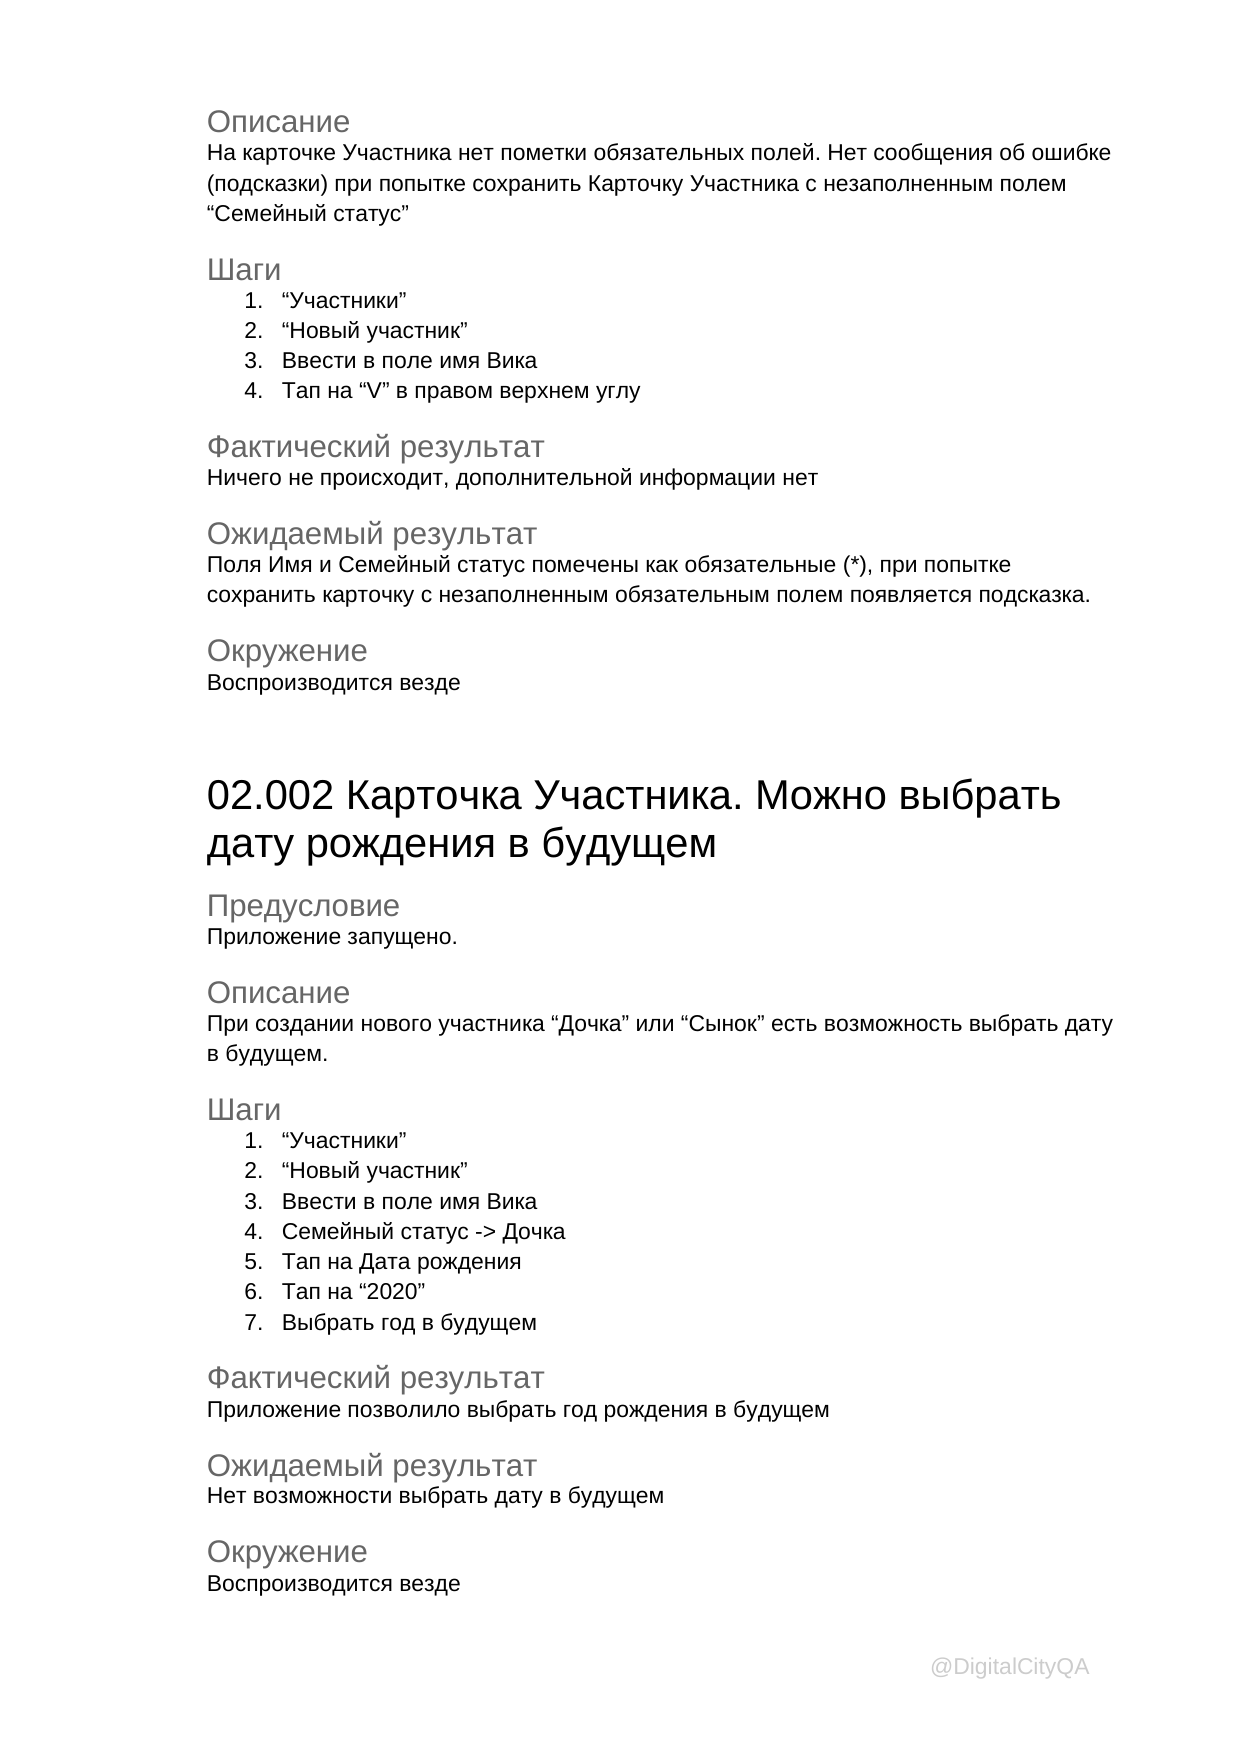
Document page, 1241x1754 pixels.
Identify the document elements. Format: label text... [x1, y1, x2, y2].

list Ввести в поле имя Вика [244, 1188, 1122, 1214]
subtitle 02.002 Карточка Участника. Можно выбрать дату рождения в будущем [207, 771, 1122, 866]
text Приложение запущено. [207, 923, 1122, 949]
text На карточке Участника нет пометки обязательных полей. Нет сообщения об ошибке (подсказки) при попытке сохранить Карточку Участника с незаполненным полем “Семейный статус” [207, 139, 1122, 226]
text Ничего не происходит, дополнительной информации нет [207, 464, 1122, 491]
list “Новый участник” [244, 1157, 1122, 1184]
list Тап на “V” в правом верхнем углу [244, 377, 1122, 404]
subtitle Окружение [207, 632, 1122, 668]
subtitle Ожидаемый результат [207, 515, 1122, 551]
subtitle Окружение [207, 1533, 1122, 1569]
list Ввести в поле имя Вика [244, 347, 1122, 373]
text Воспроизводится везде [207, 1569, 1122, 1596]
subtitle Ожидаемый результат [207, 1447, 1122, 1482]
subtitle Фактический результат [207, 1359, 1122, 1396]
subtitle Описание [207, 103, 1122, 139]
list Тап на Дата рождения [244, 1248, 1122, 1274]
text Приложение позволило выбрать год рождения в будущем [207, 1396, 1122, 1422]
list Тап на “2020” [244, 1278, 1122, 1305]
subtitle Шаги [207, 1091, 1122, 1127]
text Нет возможности выбрать дату в будущем [207, 1482, 1122, 1509]
text Поля Имя и Семейный статус помечены как обязательные (*), при попытке сохранить карточку с незаполненным обязательным полем появляется подсказка. [207, 551, 1122, 608]
list “Участники” [244, 1127, 1122, 1154]
subtitle Описание [207, 974, 1122, 1010]
list “Участники” [244, 287, 1122, 313]
text При создании нового участника “Дочка” или “Сынок” есть возможность выбрать дату в будущем. [207, 1010, 1122, 1067]
list Выбрать год в будущем [244, 1308, 1122, 1335]
text Воспроизводится везде [207, 668, 1122, 695]
subtitle Фактический результат [207, 428, 1122, 464]
list “Новый участник” [244, 317, 1122, 343]
subtitle Предусловие [207, 887, 1122, 923]
list Семейный статус -> Дочка [244, 1218, 1122, 1244]
subtitle Шаги [207, 251, 1122, 287]
